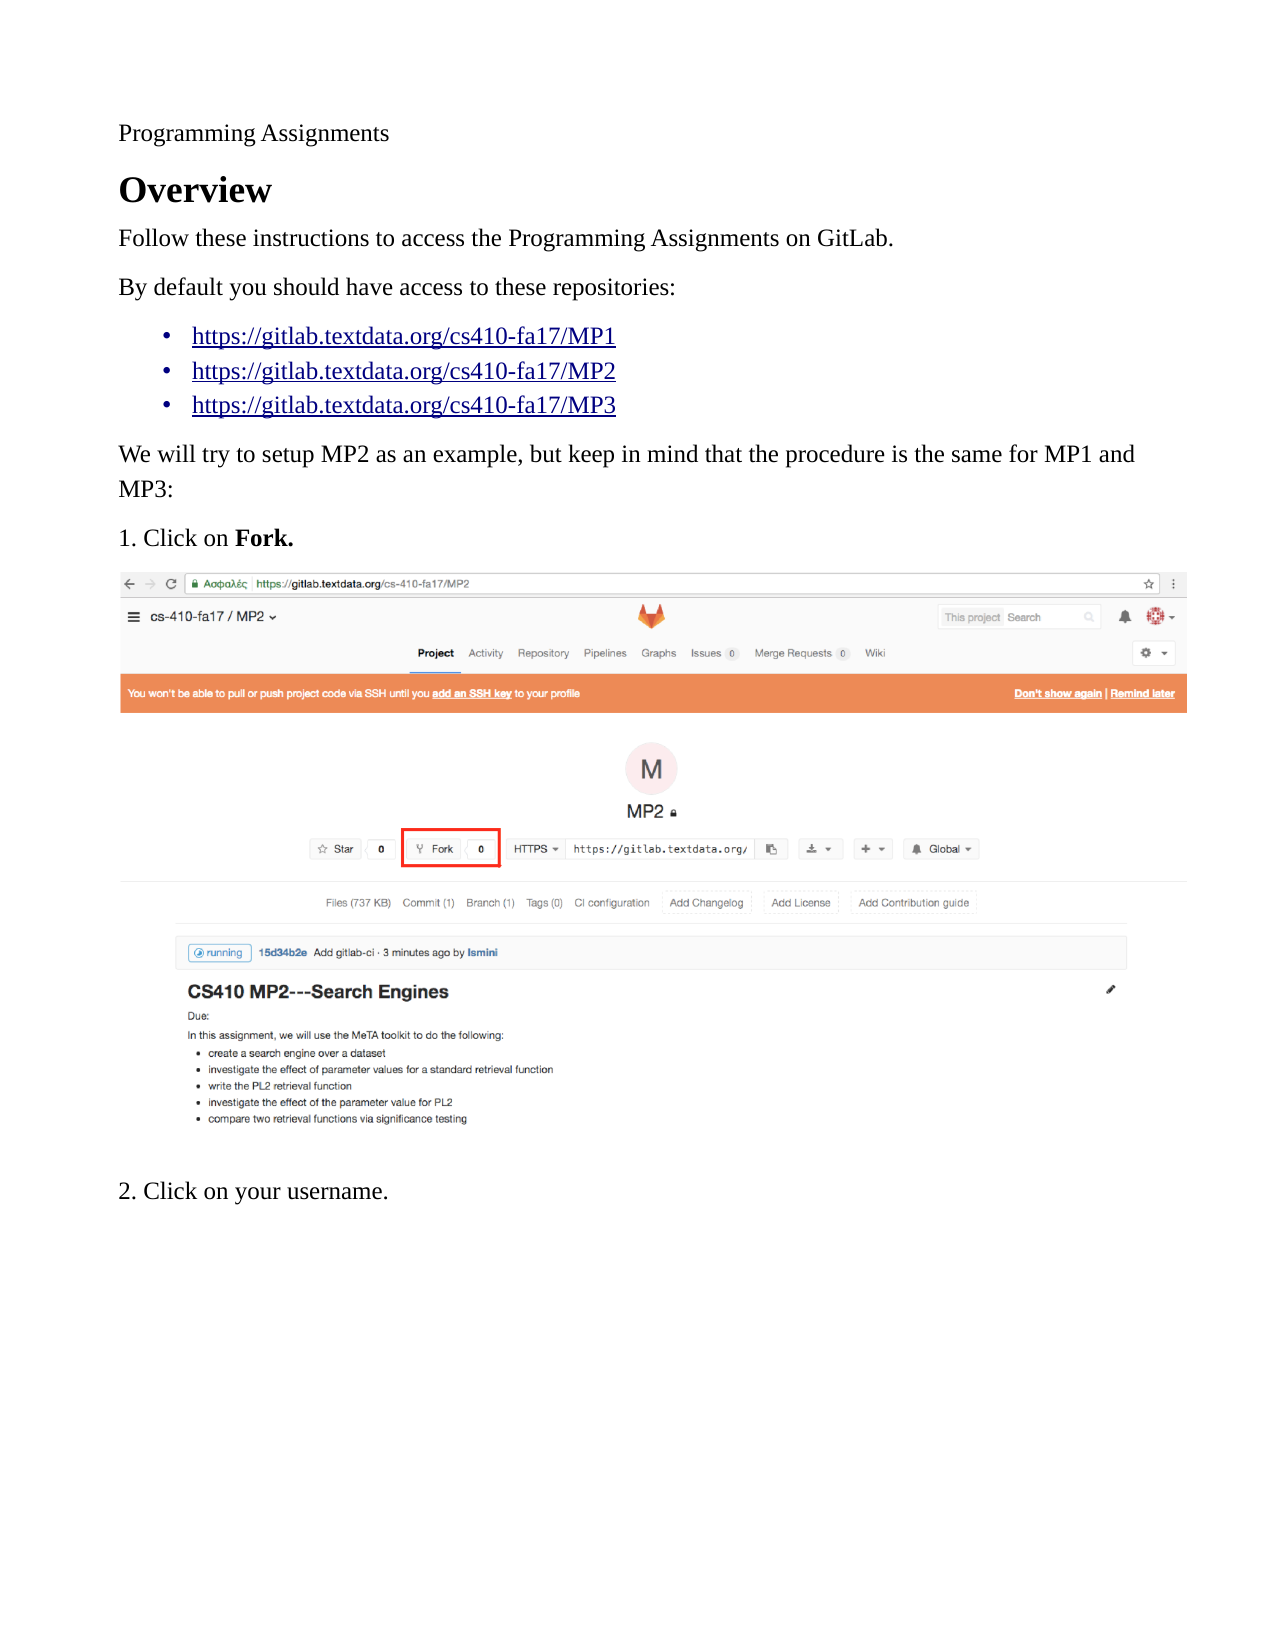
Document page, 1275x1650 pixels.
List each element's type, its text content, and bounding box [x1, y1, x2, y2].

text 2. Click on your username. [118, 1176, 1157, 1204]
picture [118, 572, 1190, 1156]
text Programming Assignments [118, 118, 1157, 147]
list https://gitlab.textdata.org/cs410-fa17/MP1 [162, 321, 1157, 350]
text By default you should have access to these repositories: [118, 272, 1157, 301]
text We will try to setup MP2 as an example, but keep in mind that the procedure is the same for MP1 and MP3: [118, 439, 1157, 503]
text 1. Click on Fork. [118, 523, 1157, 552]
subtitle Overview [118, 168, 1157, 211]
list https://gitlab.textdata.org/cs410-fa17/MP3 [162, 390, 1157, 419]
list https://gitlab.textdata.org/cs410-fa17/MP2 [162, 356, 1157, 385]
text Follow these instructions to access the Programming Assignments on GitLab. [118, 223, 1157, 252]
